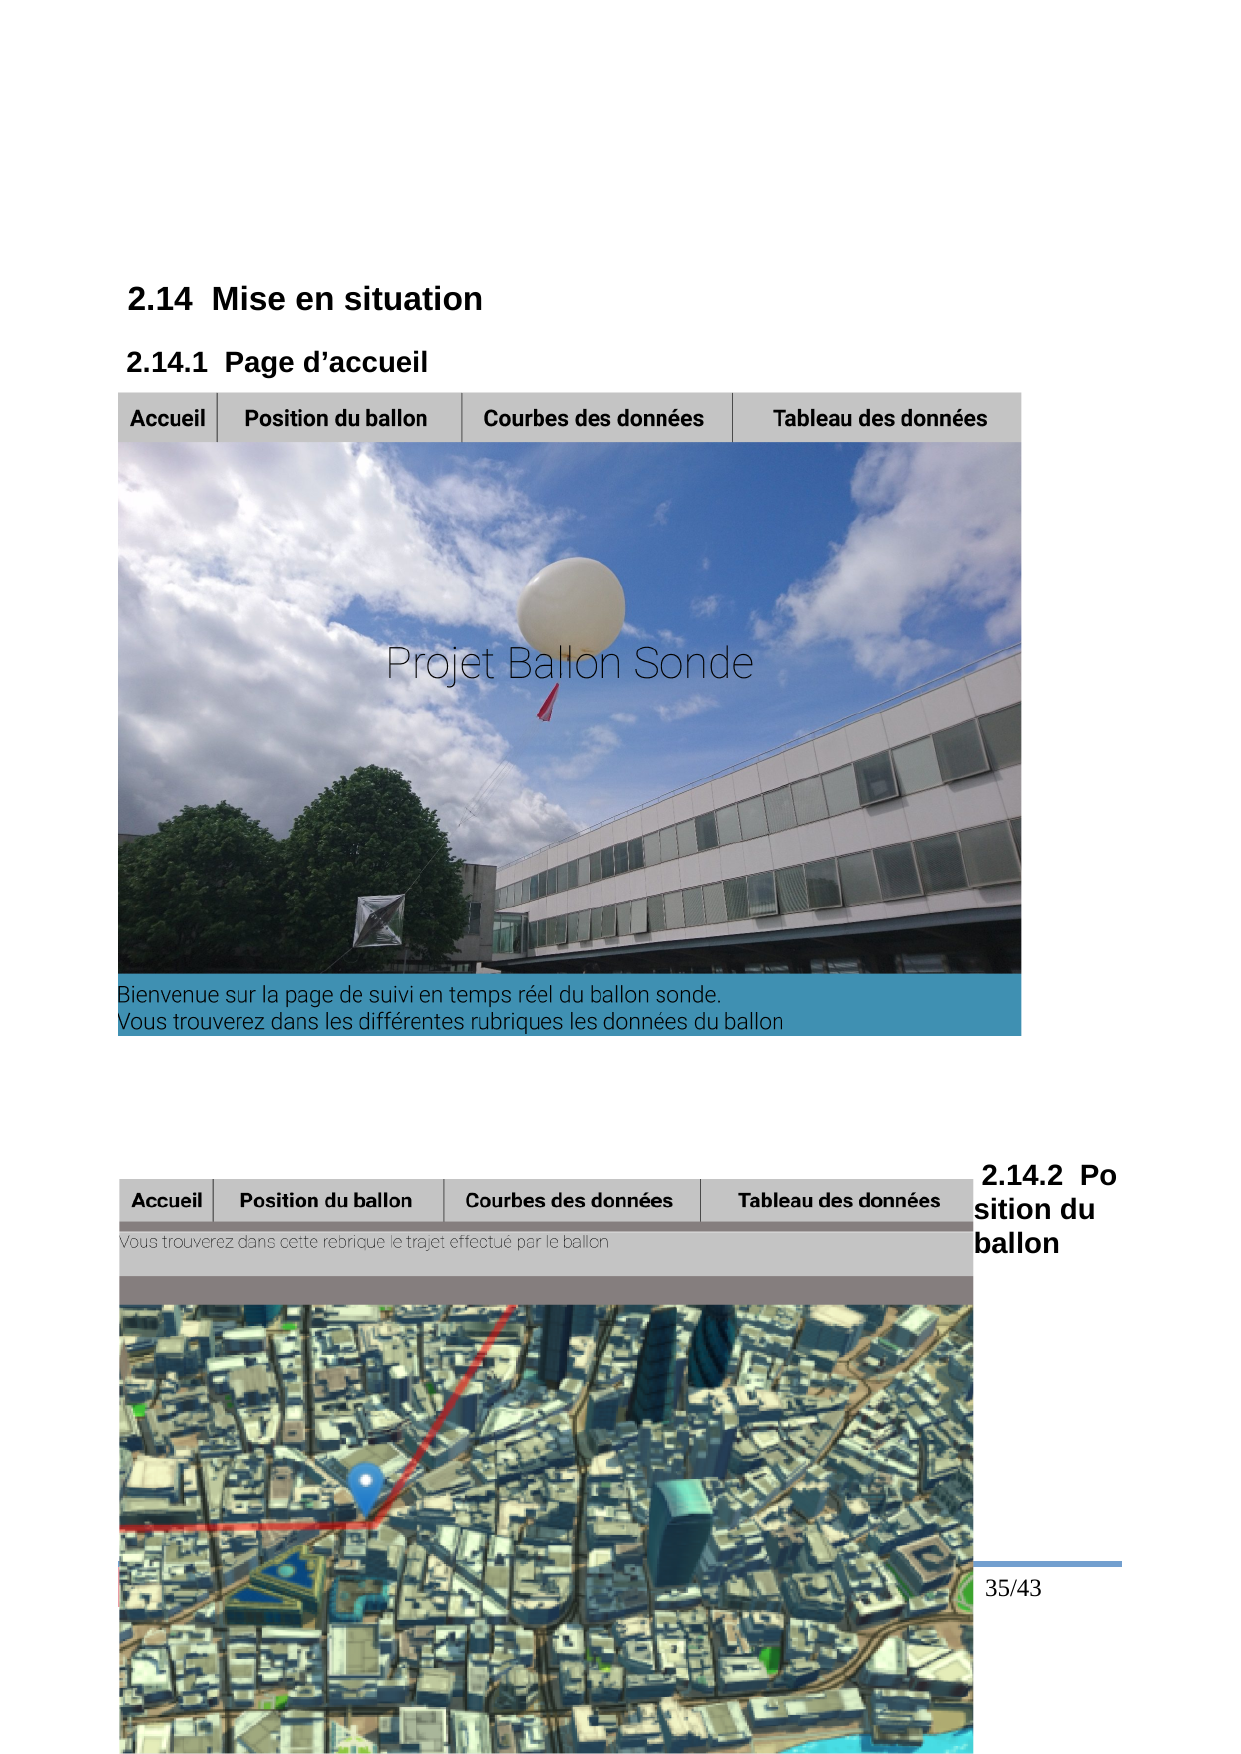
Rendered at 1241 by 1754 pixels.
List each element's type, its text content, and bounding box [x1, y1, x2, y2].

picture [118, 392, 1022, 1036]
picture [119, 1179, 974, 1754]
subtitle Page d’accueil [118, 345, 1122, 378]
subtitle Position du ballon [118, 1158, 1122, 1259]
subtitle Mise en situation [118, 279, 1122, 318]
